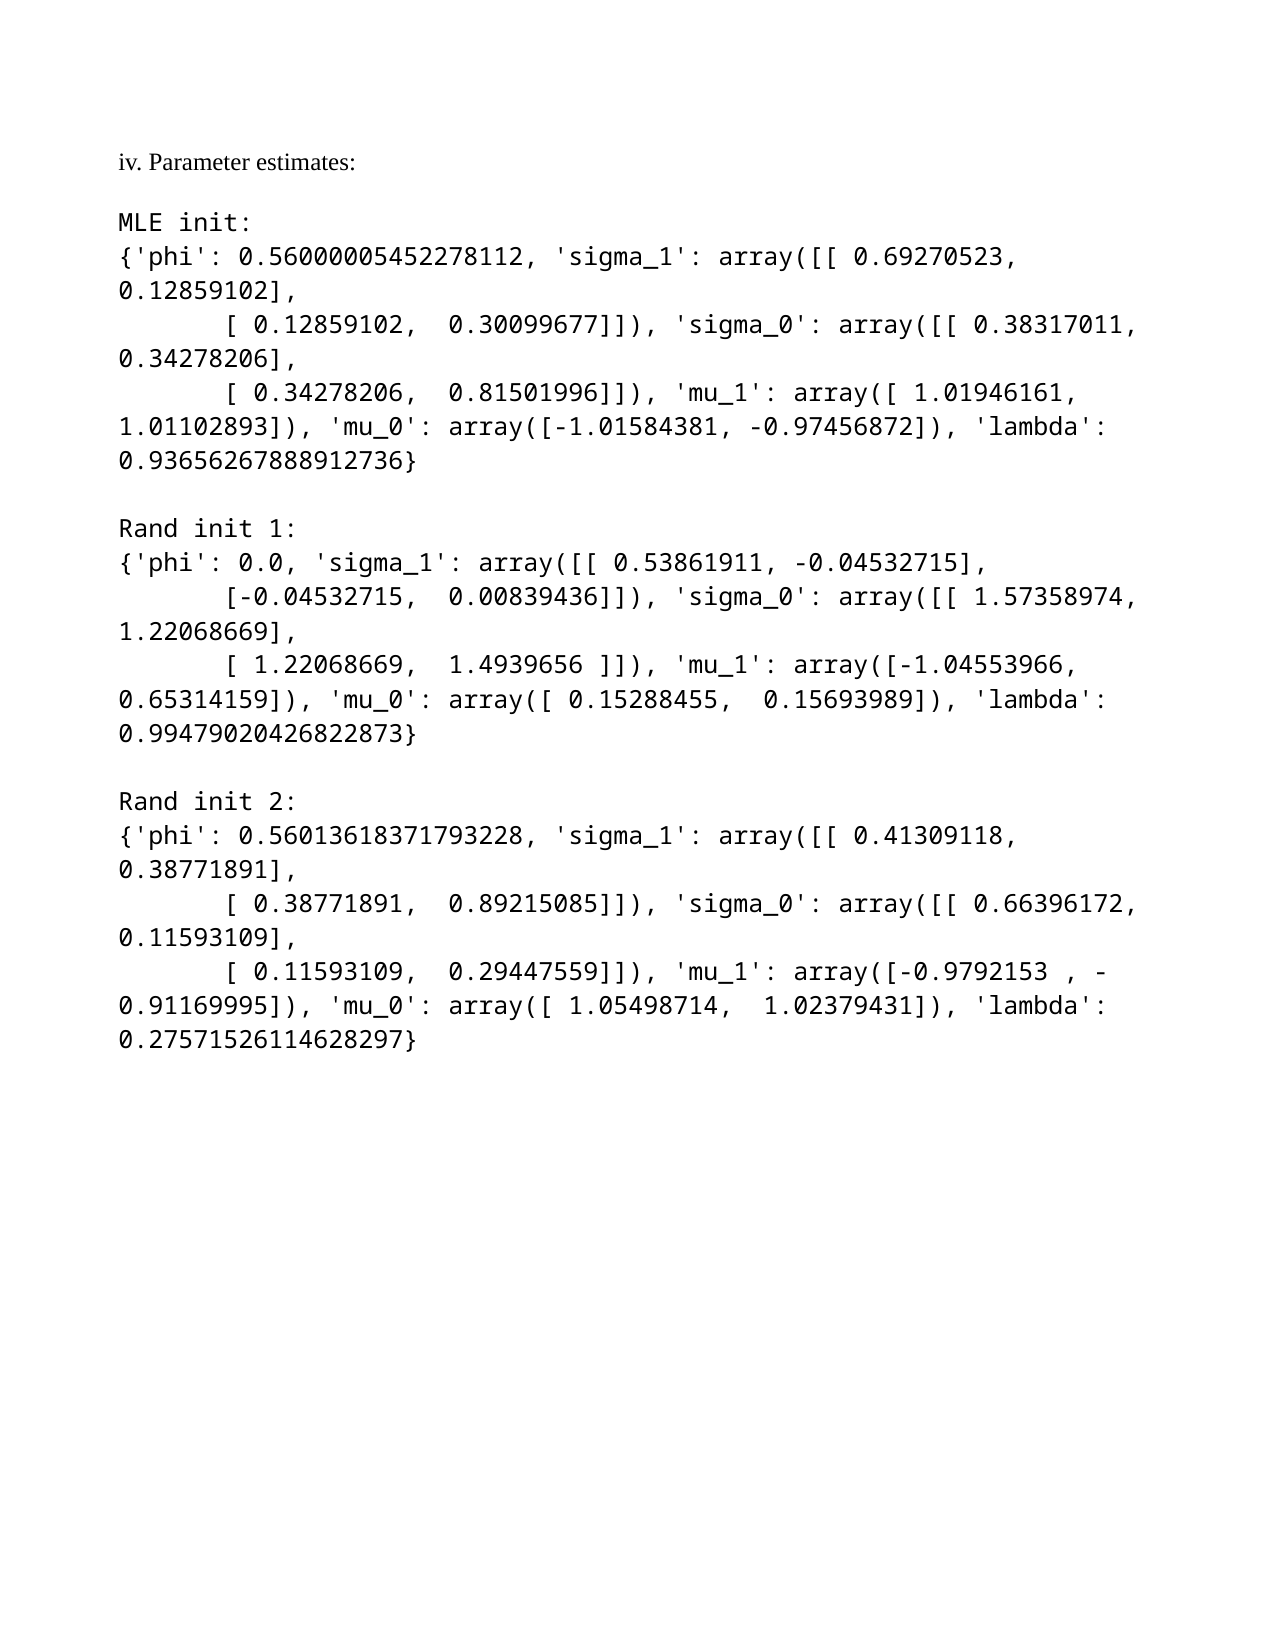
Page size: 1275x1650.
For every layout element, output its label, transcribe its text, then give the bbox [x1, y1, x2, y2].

text [ 0.34278206, 0.81501996]]), 'mu_1': array([ 1.01946161, 1.01102893]), 'mu_0': array([-1.01584381, -0.97456872]), 'lambda': 0.93656267888912736} [118, 375, 1157, 477]
text Rand init 1: [118, 511, 1157, 545]
text iv. Parameter estimates: [118, 147, 1157, 176]
text [-0.04532715, 0.00839436]]), 'sigma_0': array([[ 1.57358974, 1.22068669], [118, 579, 1157, 647]
text Rand init 2: [118, 783, 1157, 817]
text {'phi': 0.56000005452278112, 'sigma_1': array([[ 0.69270523, 0.12859102], [118, 238, 1157, 307]
text {'phi': 0.56013618371793228, 'sigma_1': array([[ 0.41309118, 0.38771891], [118, 817, 1157, 886]
text [ 0.38771891, 0.89215085]]), 'sigma_0': array([[ 0.66396172, 0.11593109], [118, 886, 1157, 954]
text {'phi': 0.0, 'sigma_1': array([[ 0.53861911, -0.04532715], [118, 545, 1157, 579]
text [ 0.12859102, 0.30099677]]), 'sigma_0': array([[ 0.38317011, 0.34278206], [118, 307, 1157, 375]
text [ 1.22068669, 1.4939656 ]]), 'mu_1': array([-1.04553966, 0.65314159]), 'mu_0': array([ 0.15288455, 0.15693989]), 'lambda': 0.99479020426822873} [118, 647, 1157, 749]
text MLE init: [118, 204, 1157, 238]
text [ 0.11593109, 0.29447559]]), 'mu_1': array([-0.9792153 , -0.91169995]), 'mu_0': array([ 1.05498714, 1.02379431]), 'lambda': 0.27571526114628297} [118, 954, 1157, 1056]
